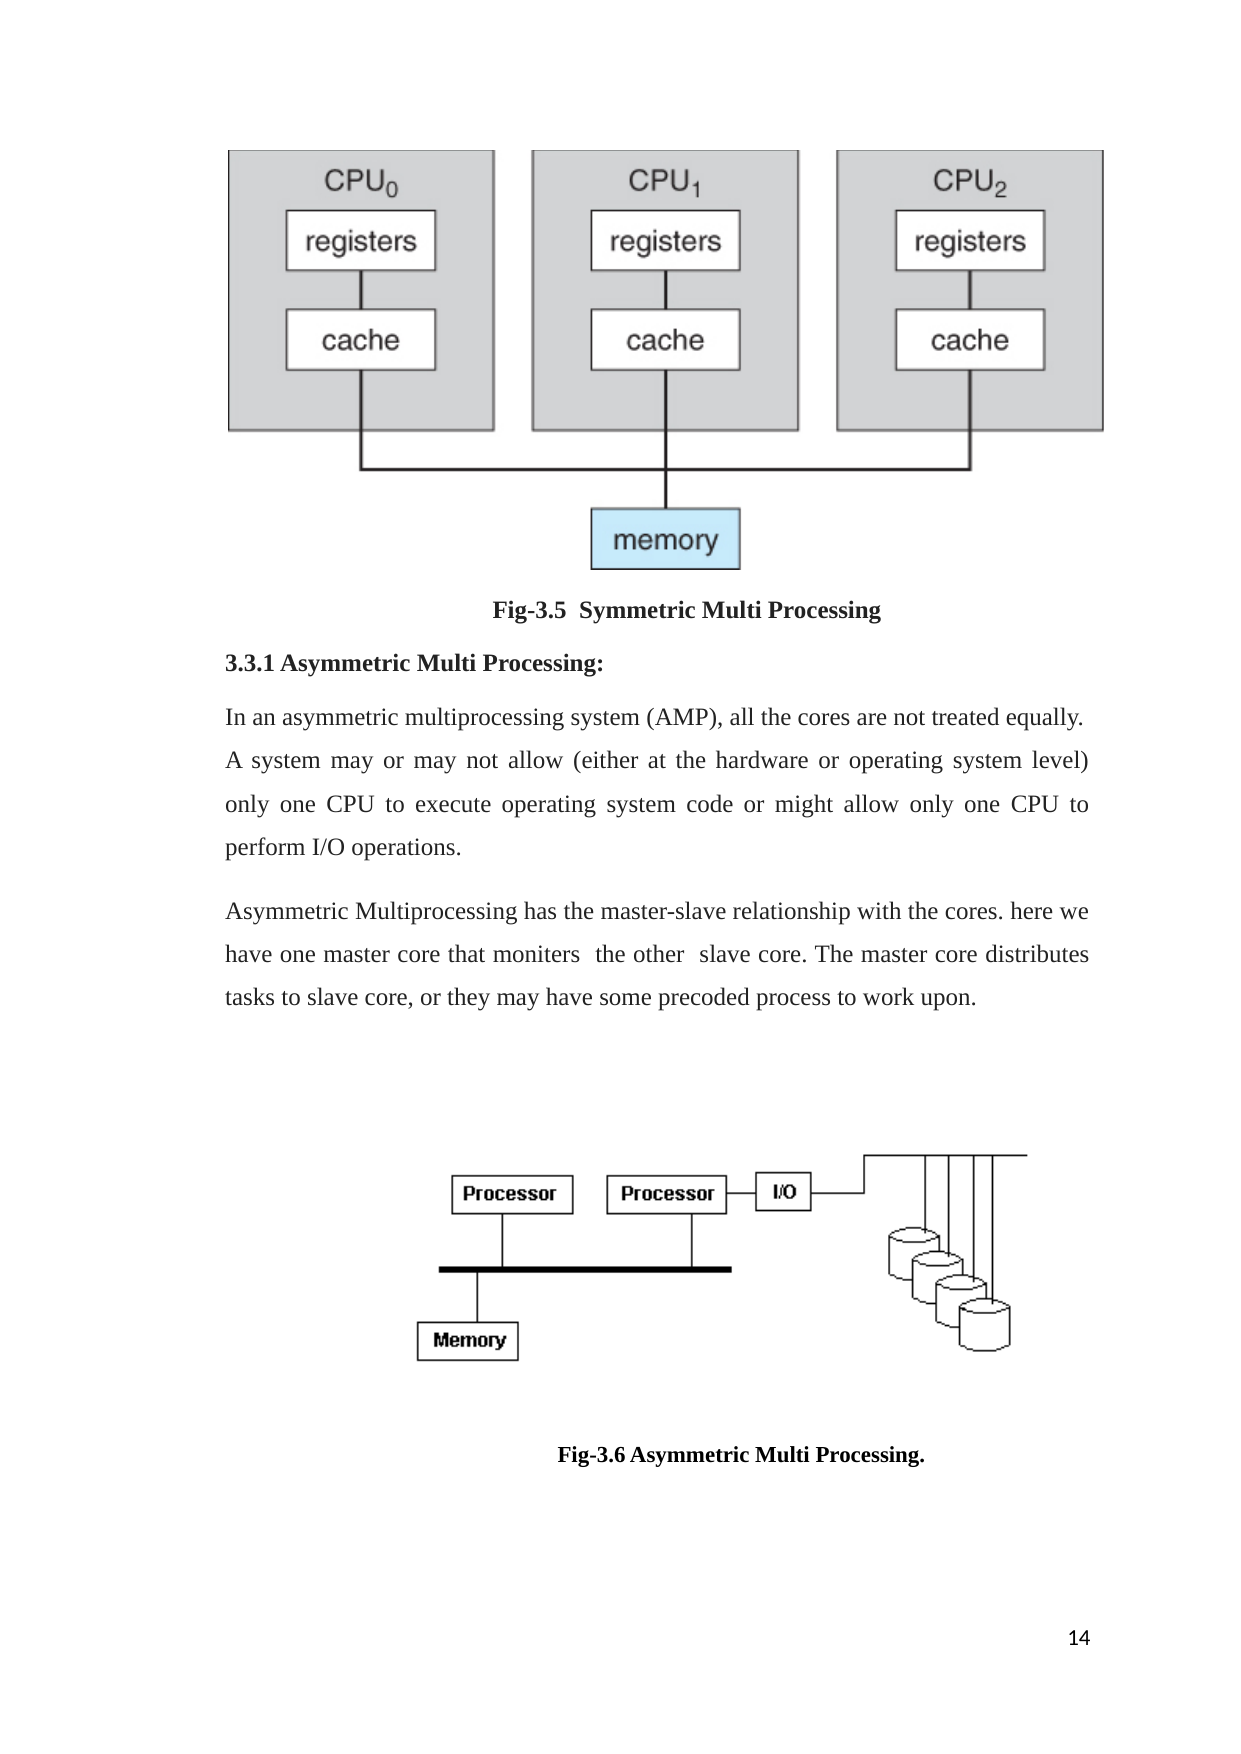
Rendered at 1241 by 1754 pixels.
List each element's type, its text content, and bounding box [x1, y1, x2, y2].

subtitle Fig-3.6 Asymmetric Multi Processing. [225, 1442, 1090, 1468]
text Asymmetric Multiprocessing has the master-slave relationship with the cores. here we have one master core that moniters the other slave core. The master core distributes tasks to slave core, or they may have some precoded process to work upon. [225, 896, 1090, 1011]
picture [228, 150, 1104, 570]
picture [411, 1148, 1028, 1366]
subtitle 3.3.1 Asymmetric Multi Processing: [225, 648, 1090, 677]
text A system may or may not allow (either at the hardware or operating system level) only one CPU to execute operating system code or might allow only one CPU to perform I/O operations. [225, 746, 1090, 861]
subtitle Fig-3.5 Symmetric Multi Processing [225, 595, 1090, 623]
text In an asymmetric multiprocessing system (AMP), all the cores are not treated equally. [225, 702, 1090, 731]
